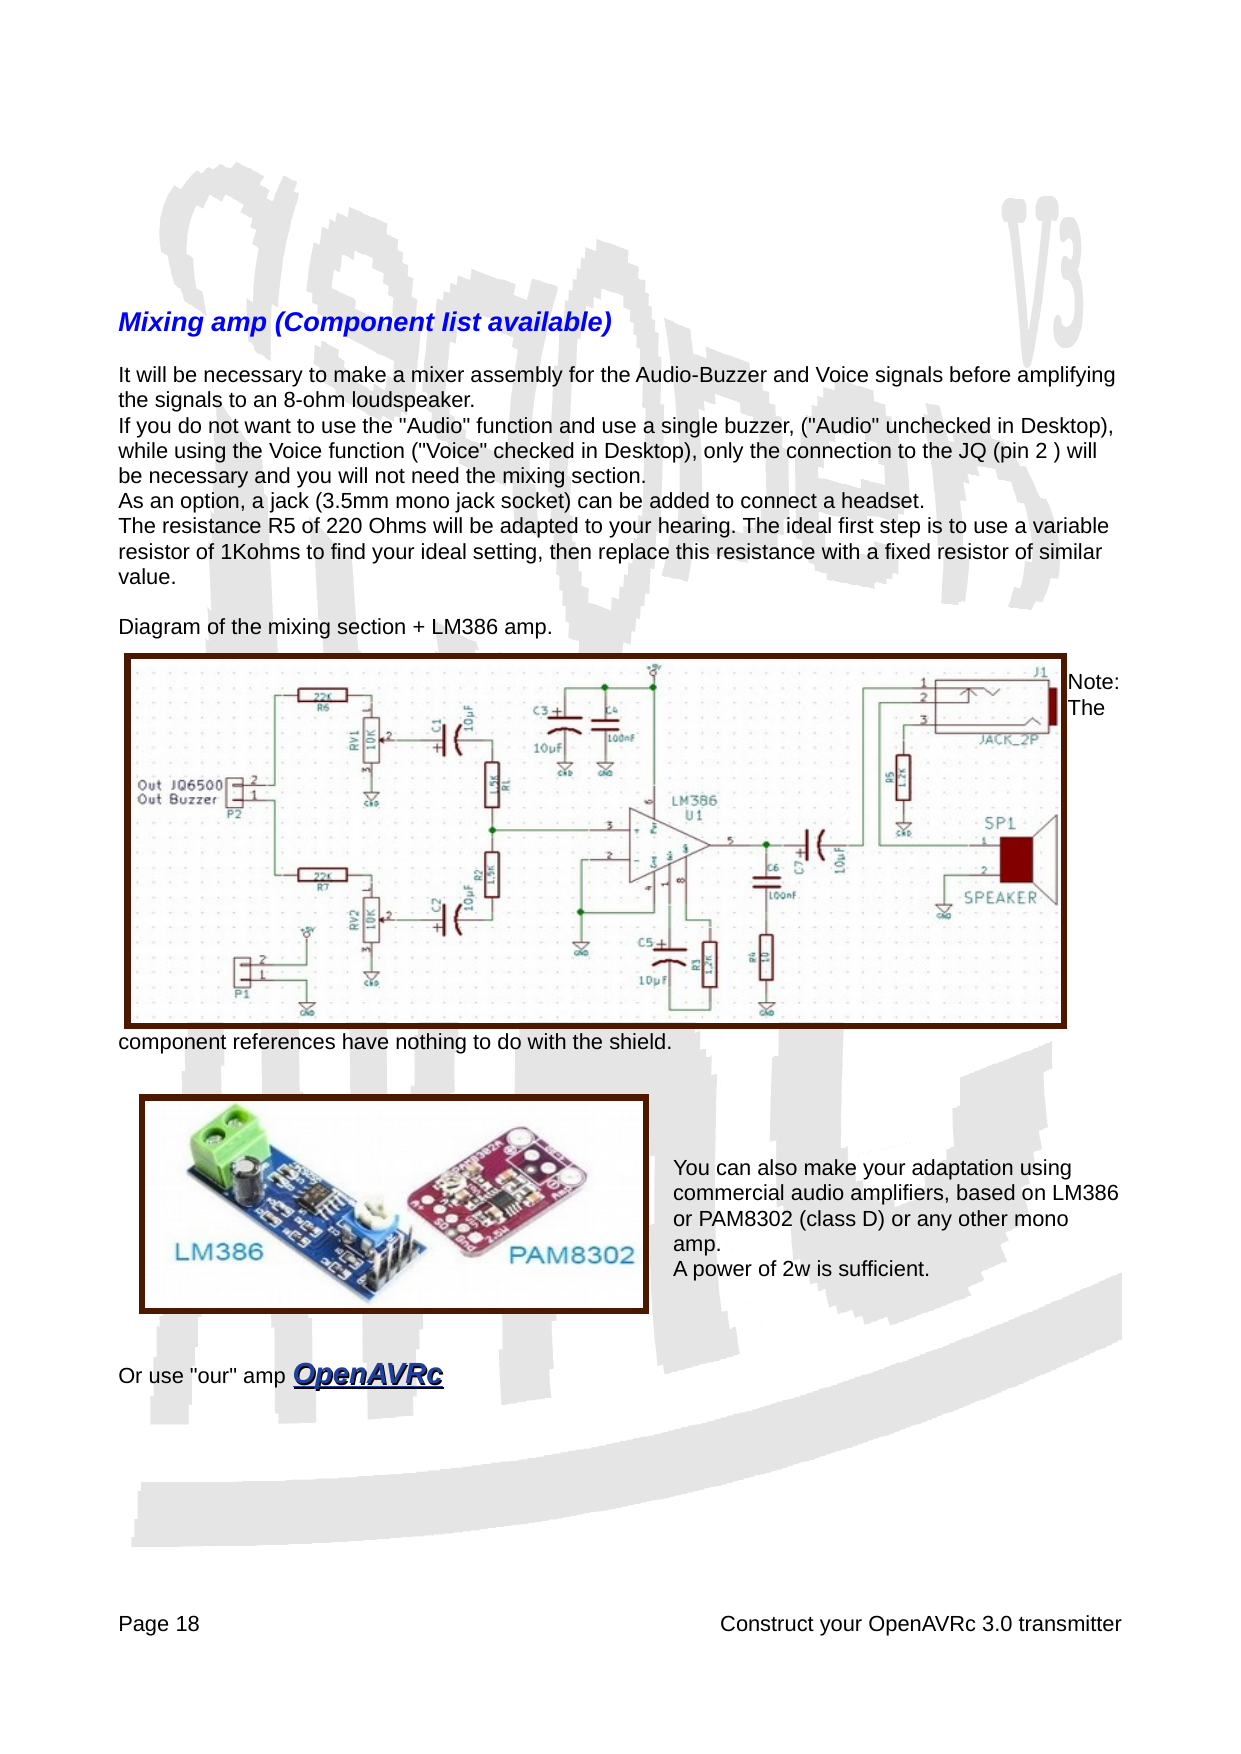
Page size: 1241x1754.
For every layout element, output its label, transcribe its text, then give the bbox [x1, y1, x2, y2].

text Mixing amp (Component Iist available) [118, 306, 1122, 337]
picture [145, 1101, 643, 1308]
text Or use "our" amp OpenAVRc [118, 1357, 1122, 1390]
text If you do not want to use the "Audio" function and use a single buzzer, ("Audio" unchecked in Desktop), while using the Voice function ("Voice" checked in Desktop), only the connection to the JQ (pin 2 ) will be necessary and you will not need the mixing section. [118, 412, 1122, 488]
text The resistance R5 of 220 Ohms will be adapted to your hearing. The ideal first step is to use a variable resistor of 1Kohms to find your ideal setting, then replace this resistance with a fixed resistor of similar value. [118, 513, 1122, 589]
picture [132, 660, 1060, 1022]
text It will be necessary to make a mixer assembly for the Audio-Buzzer and Voice signals before amplifying the signals to an 8-ohm loudspeaker. [118, 362, 1122, 412]
text A power of 2w is sufficient. [649, 1256, 1122, 1281]
text Note: The component references have nothing to do with the shield. [118, 669, 1122, 1054]
text You can also make your adaptation using commercial audio amplifiers, based on LM386 or PAM8302 (class D) or any other mono amp. [649, 1155, 1122, 1256]
text Diagram of the mixing section + LM386 amp. [118, 614, 1122, 639]
text As an option, a jack (3.5mm mono jack socket) can be added to connect a headset. [118, 488, 1122, 513]
